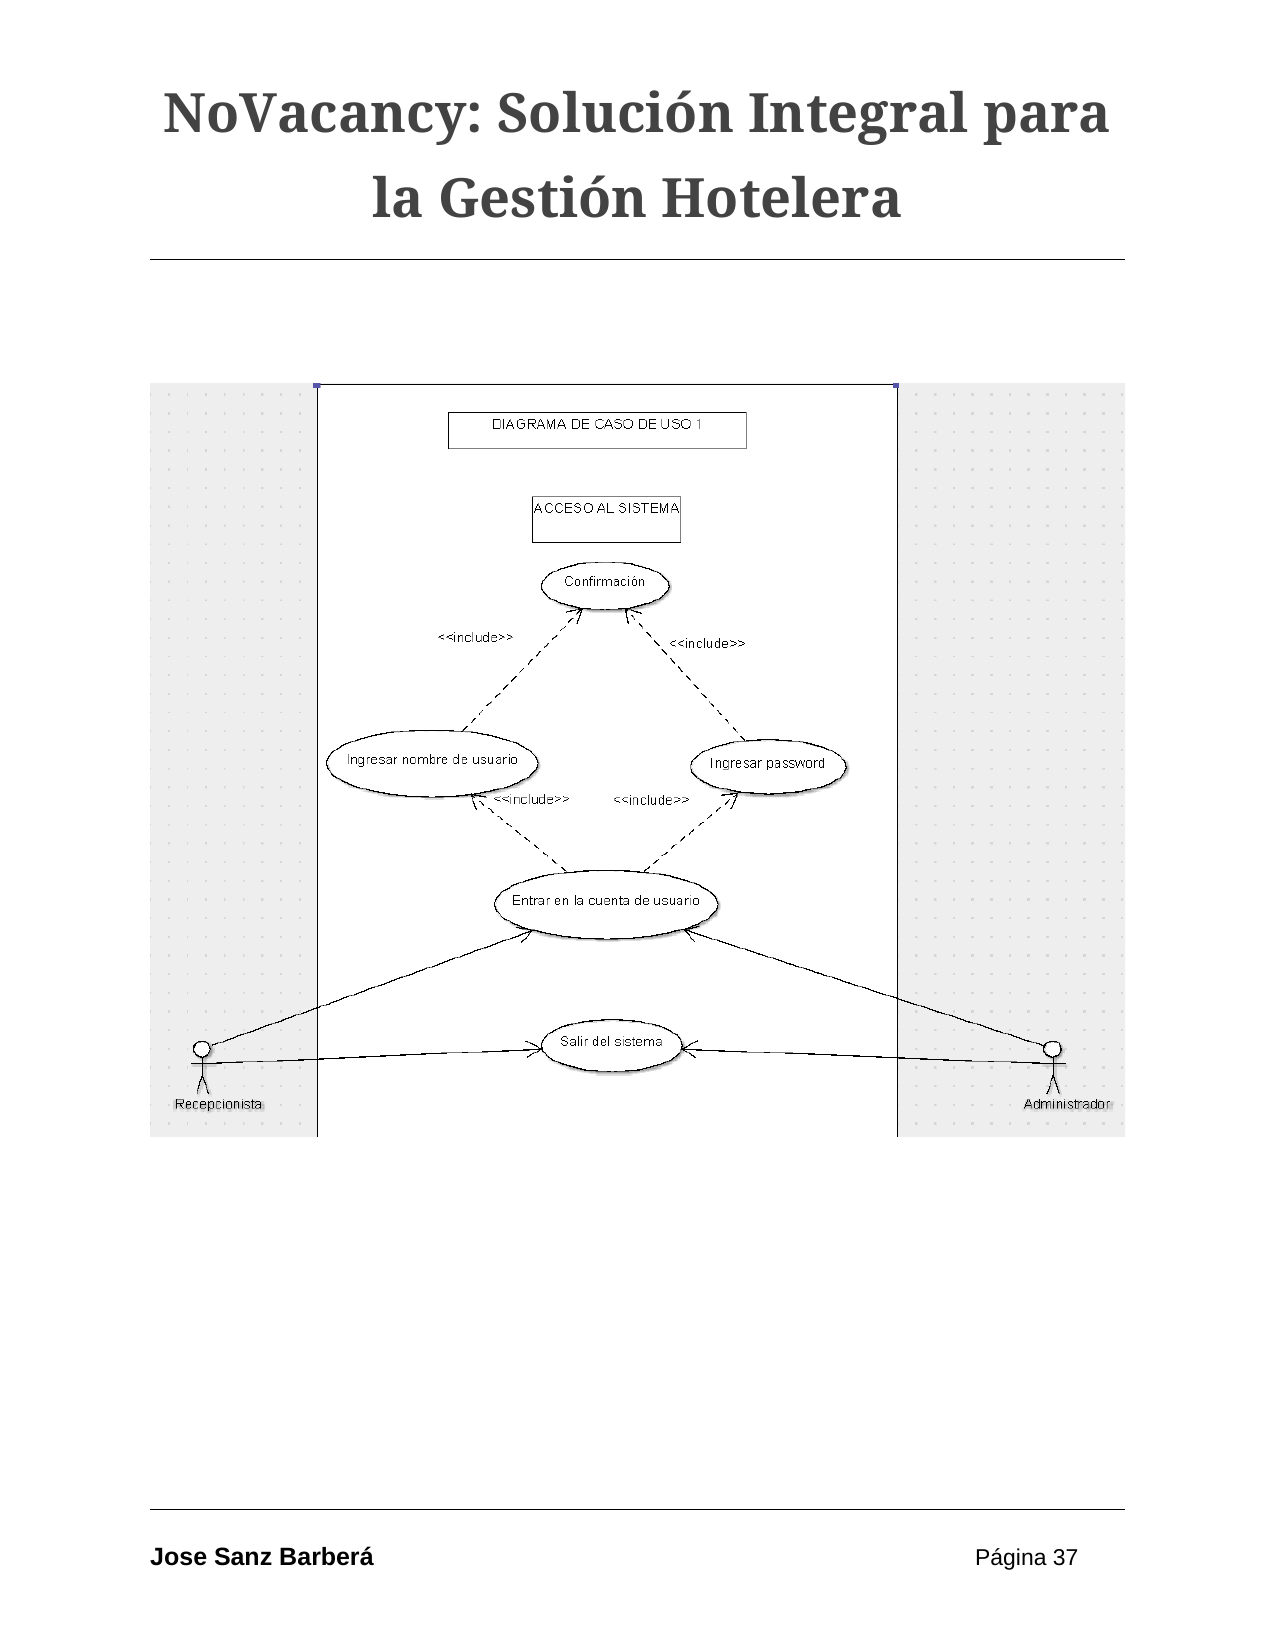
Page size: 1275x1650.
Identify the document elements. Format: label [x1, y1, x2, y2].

picture [150, 383, 1125, 1137]
